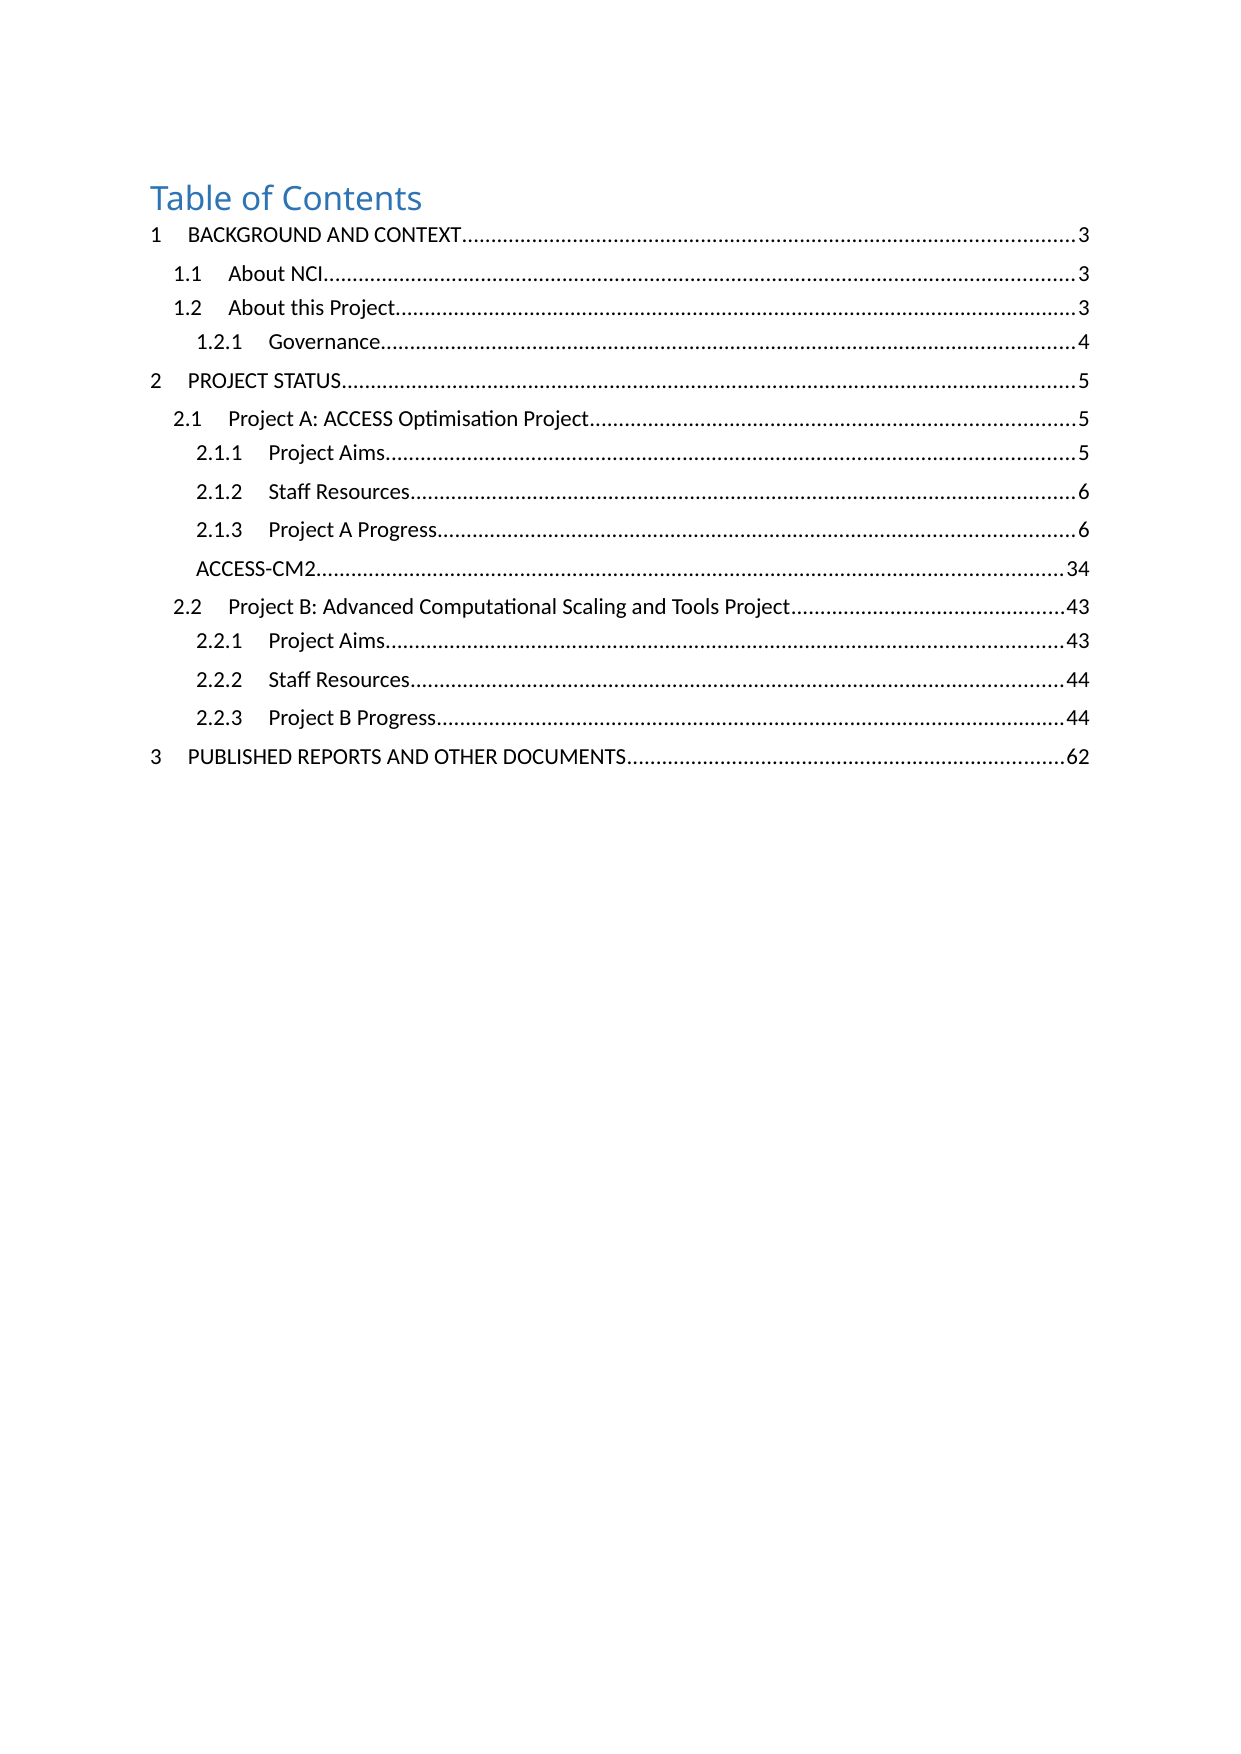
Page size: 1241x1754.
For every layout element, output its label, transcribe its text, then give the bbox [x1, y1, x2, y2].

text 2.1 Project A: ACCESS Optimisation Project 5 [173, 404, 1090, 432]
text 1 BACKGROUND AND CONTEXT 3 [150, 220, 1090, 248]
text 1.2.1 Governance 4 [196, 327, 1090, 355]
subtitle Table of Contents [150, 175, 1090, 220]
text 1.2 About this Project 3 [173, 293, 1090, 321]
text 2.2 Project B: Advanced Computational Scaling and Tools Project 43 [173, 592, 1090, 620]
text ACCESS-CM2 34 [196, 554, 1090, 582]
text 2 PROJECT STATUS 5 [150, 366, 1090, 394]
text 3 PUBLISHED REPORTS AND OTHER DOCUMENTS 62 [150, 742, 1090, 770]
text 2.2.3 Project B Progress 44 [196, 703, 1090, 731]
text 2.2.2 Staff Resources 44 [196, 665, 1090, 693]
text 2.2.1 Project Aims 43 [196, 627, 1090, 654]
text 2.1.2 Staff Resources 6 [196, 477, 1090, 505]
text 1.1 About NCI 3 [173, 259, 1090, 287]
text 2.1.3 Project A Progress 6 [196, 515, 1090, 543]
text 2.1.1 Project Aims 5 [196, 438, 1090, 467]
